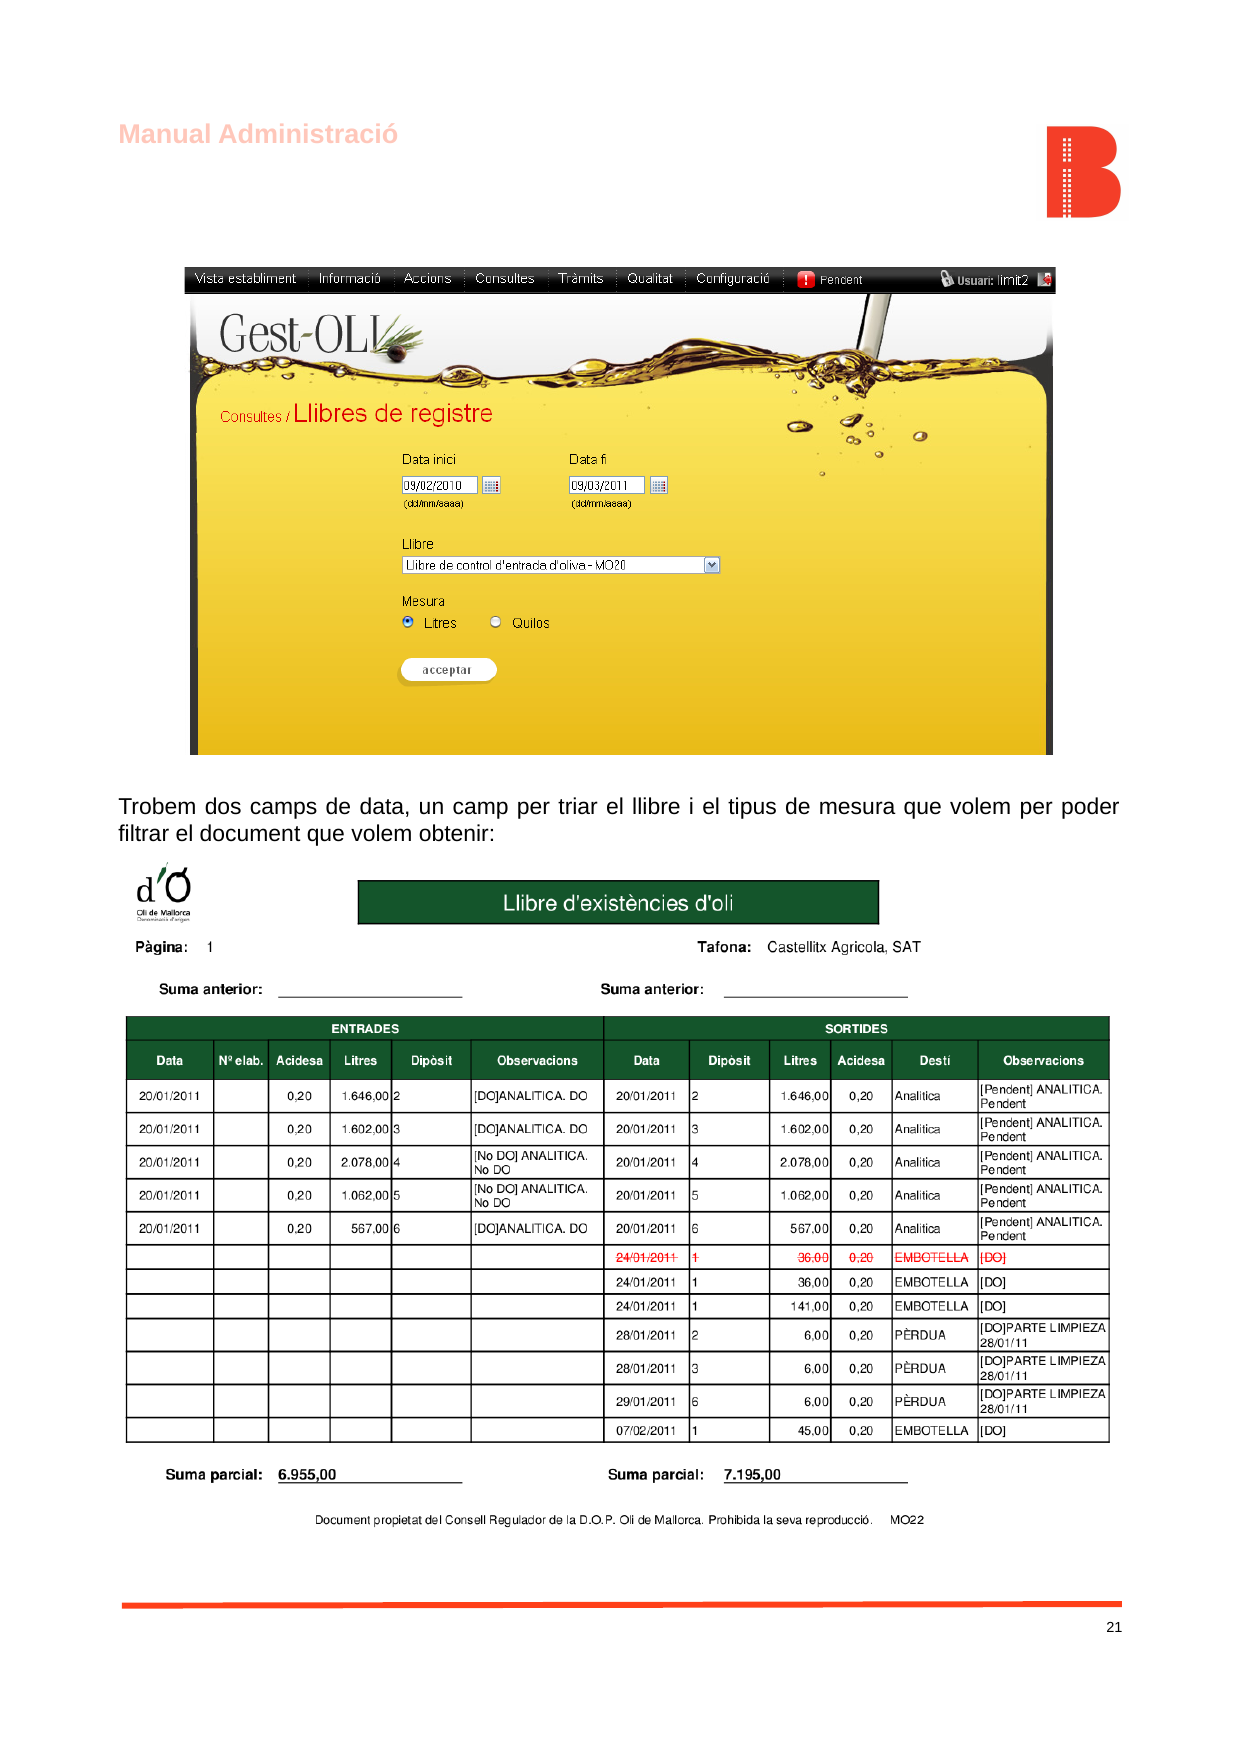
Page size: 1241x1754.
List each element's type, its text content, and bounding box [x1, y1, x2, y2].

picture [118, 858, 1123, 1532]
picture [1036, 124, 1130, 221]
text Trobem dos camps de data, un camp per triar el llibre i el tipus de mesura que volem per poder filtrar el document que volem obtenir: [118, 793, 1122, 846]
picture [184, 267, 1056, 755]
